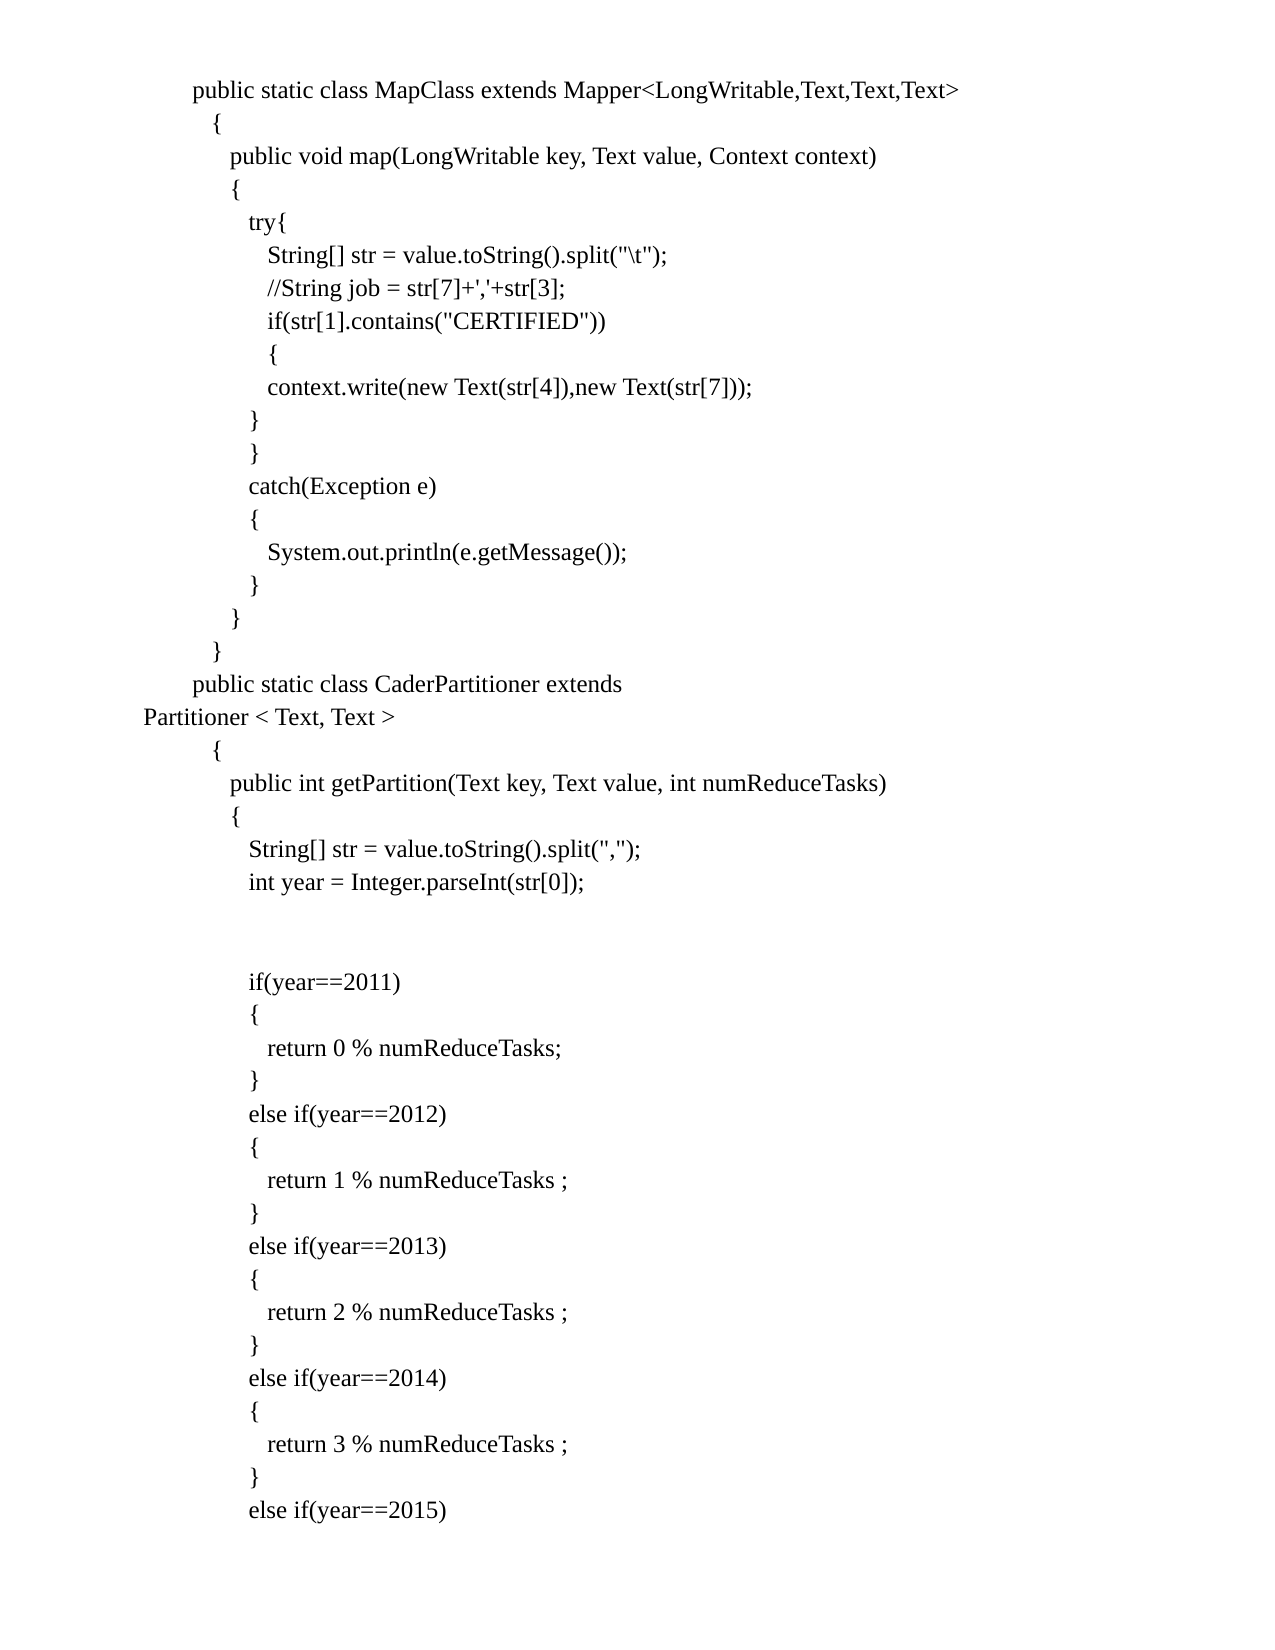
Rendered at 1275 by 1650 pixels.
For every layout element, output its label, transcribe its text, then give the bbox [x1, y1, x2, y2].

text Partitioner < Text, Text > [118, 702, 1157, 731]
text } [118, 1330, 1157, 1358]
text else if(year==2013) [118, 1231, 1157, 1259]
text { [118, 801, 1157, 830]
text //String job = str[7]+','+str[3]; [118, 273, 1157, 302]
text catch(Exception e) [118, 471, 1157, 500]
text { [118, 1264, 1157, 1292]
text return 2 % numReduceTasks ; [118, 1297, 1157, 1326]
text } [118, 636, 1157, 665]
text return 3 % numReduceTasks ; [118, 1429, 1157, 1458]
text } [118, 405, 1157, 434]
text { [118, 174, 1157, 203]
text { [118, 339, 1157, 368]
text else if(year==2014) [118, 1363, 1157, 1392]
text String[] str = value.toString().split("\t"); [118, 240, 1157, 269]
text public static class CaderPartitioner extends [118, 669, 1157, 698]
text } [118, 438, 1157, 467]
text { [118, 1396, 1157, 1424]
text String[] str = value.toString().split(","); [118, 834, 1157, 863]
text return 1 % numReduceTasks ; [118, 1165, 1157, 1193]
text } [118, 570, 1157, 599]
text else if(year==2012) [118, 1099, 1157, 1127]
text try{ [118, 207, 1157, 236]
text } [118, 1462, 1157, 1491]
text { [118, 999, 1157, 1028]
text public int getPartition(Text key, Text value, int numReduceTasks) [118, 768, 1157, 797]
text int year = Integer.parseInt(str[0]); [118, 867, 1157, 896]
text { [118, 504, 1157, 533]
text public static class MapClass extends Mapper<LongWritable,Text,Text,Text> [118, 75, 1157, 104]
text } [118, 603, 1157, 632]
text else if(year==2015) [118, 1495, 1157, 1524]
text context.write(new Text(str[4]),new Text(str[7])); [118, 372, 1157, 401]
text { [118, 108, 1157, 137]
text if(str[1].contains("CERTIFIED")) [118, 306, 1157, 335]
text } [118, 1198, 1157, 1226]
text { [118, 1132, 1157, 1160]
text } [118, 1066, 1157, 1094]
text { [118, 735, 1157, 764]
text if(year==2011) [118, 967, 1157, 995]
text return 0 % numReduceTasks; [118, 1033, 1157, 1061]
text System.out.println(e.getMessage()); [118, 537, 1157, 566]
text public void map(LongWritable key, Text value, Context context) [118, 141, 1157, 170]
